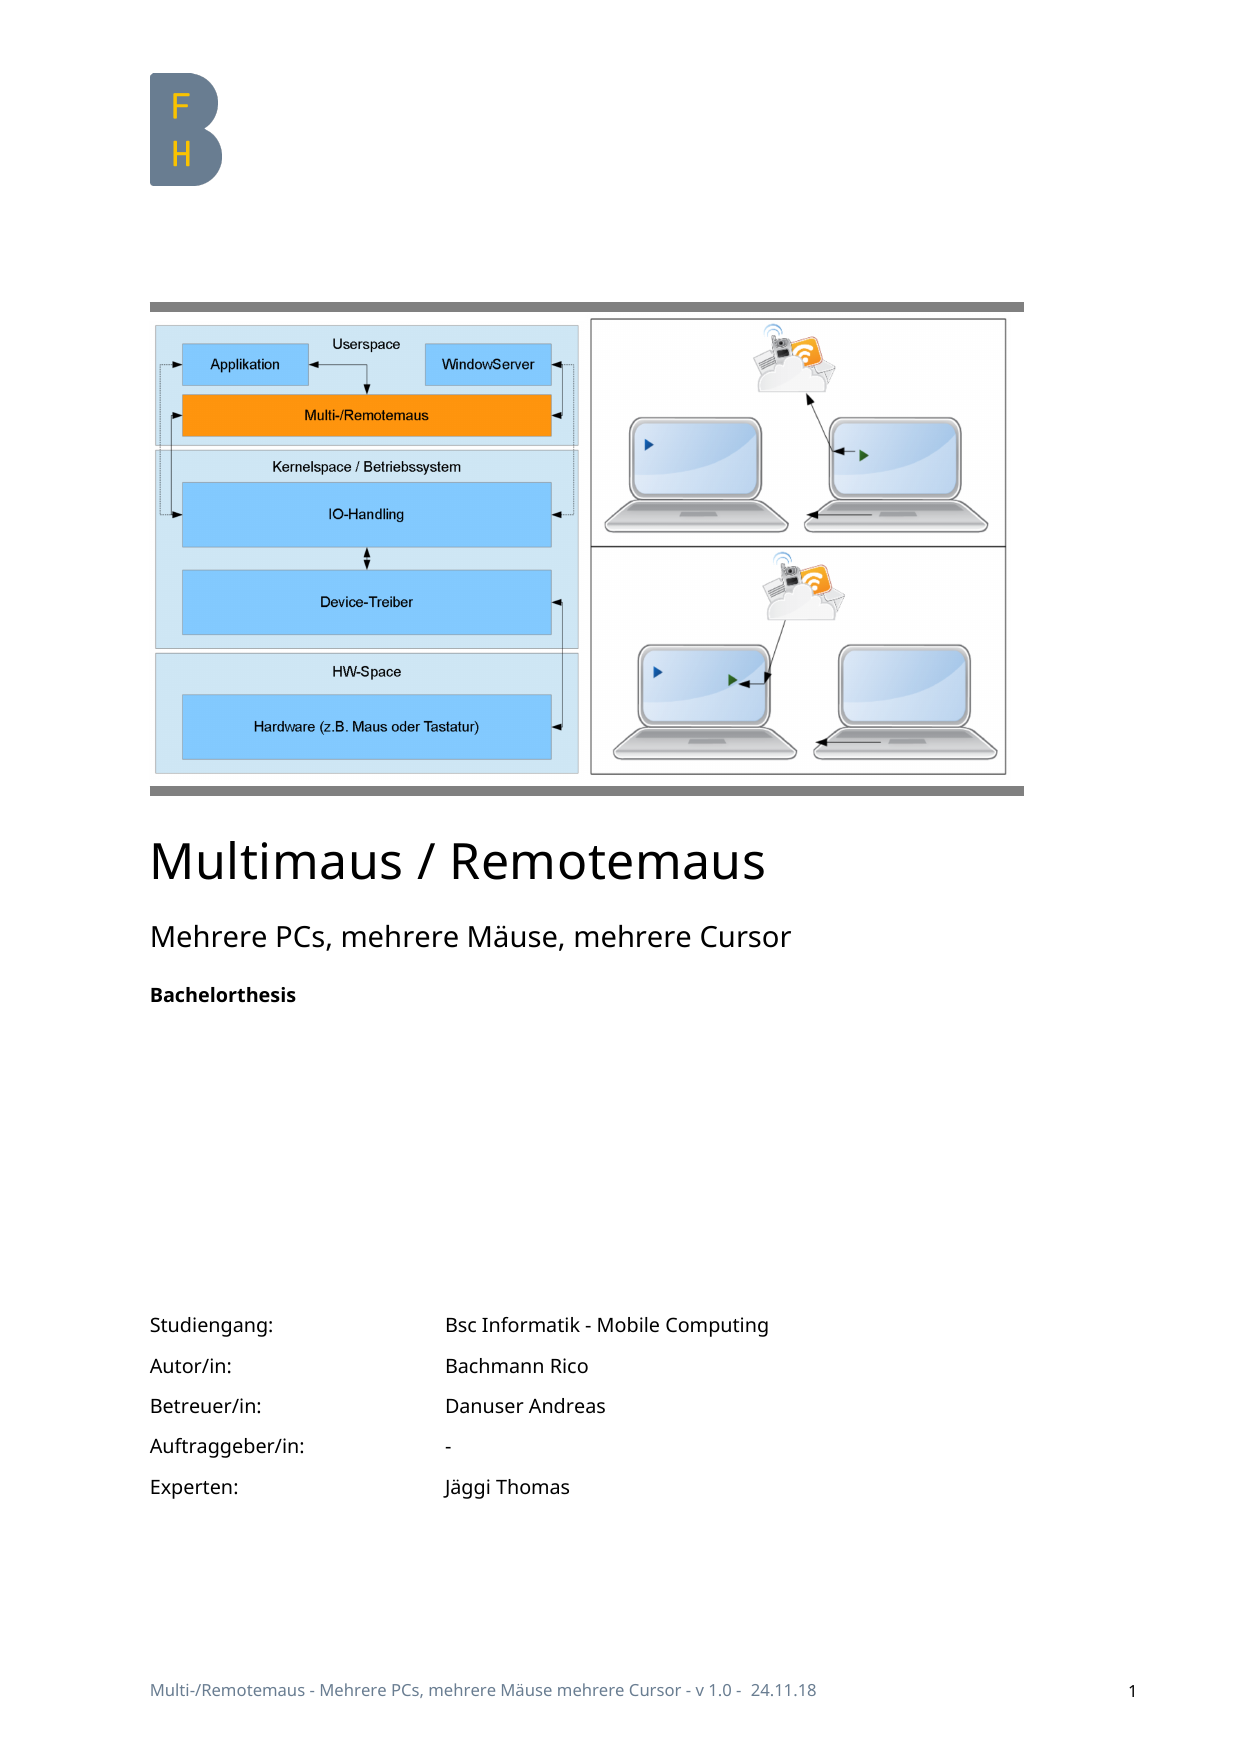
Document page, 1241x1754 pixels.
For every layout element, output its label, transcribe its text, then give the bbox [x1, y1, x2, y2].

picture [149, 313, 1011, 780]
table_header [150, 314, 1024, 786]
table_cell Studiengang: Bsc Informatik - Mobile Computing Autor/in: Bachmann Rico Betreuer/in: Danuser Andreas Auftraggeber/in: - Experten: Jäggi Thomas Datum: 05.01.19 [150, 1312, 1024, 1514]
table_header [150, 314, 585, 321]
table_cell Multimaus / Remotemaus Mehrere PCs, mehrere Mäuse, mehrere Cursor Bachelorthesis [150, 796, 1024, 1312]
picture [150, 73, 222, 186]
